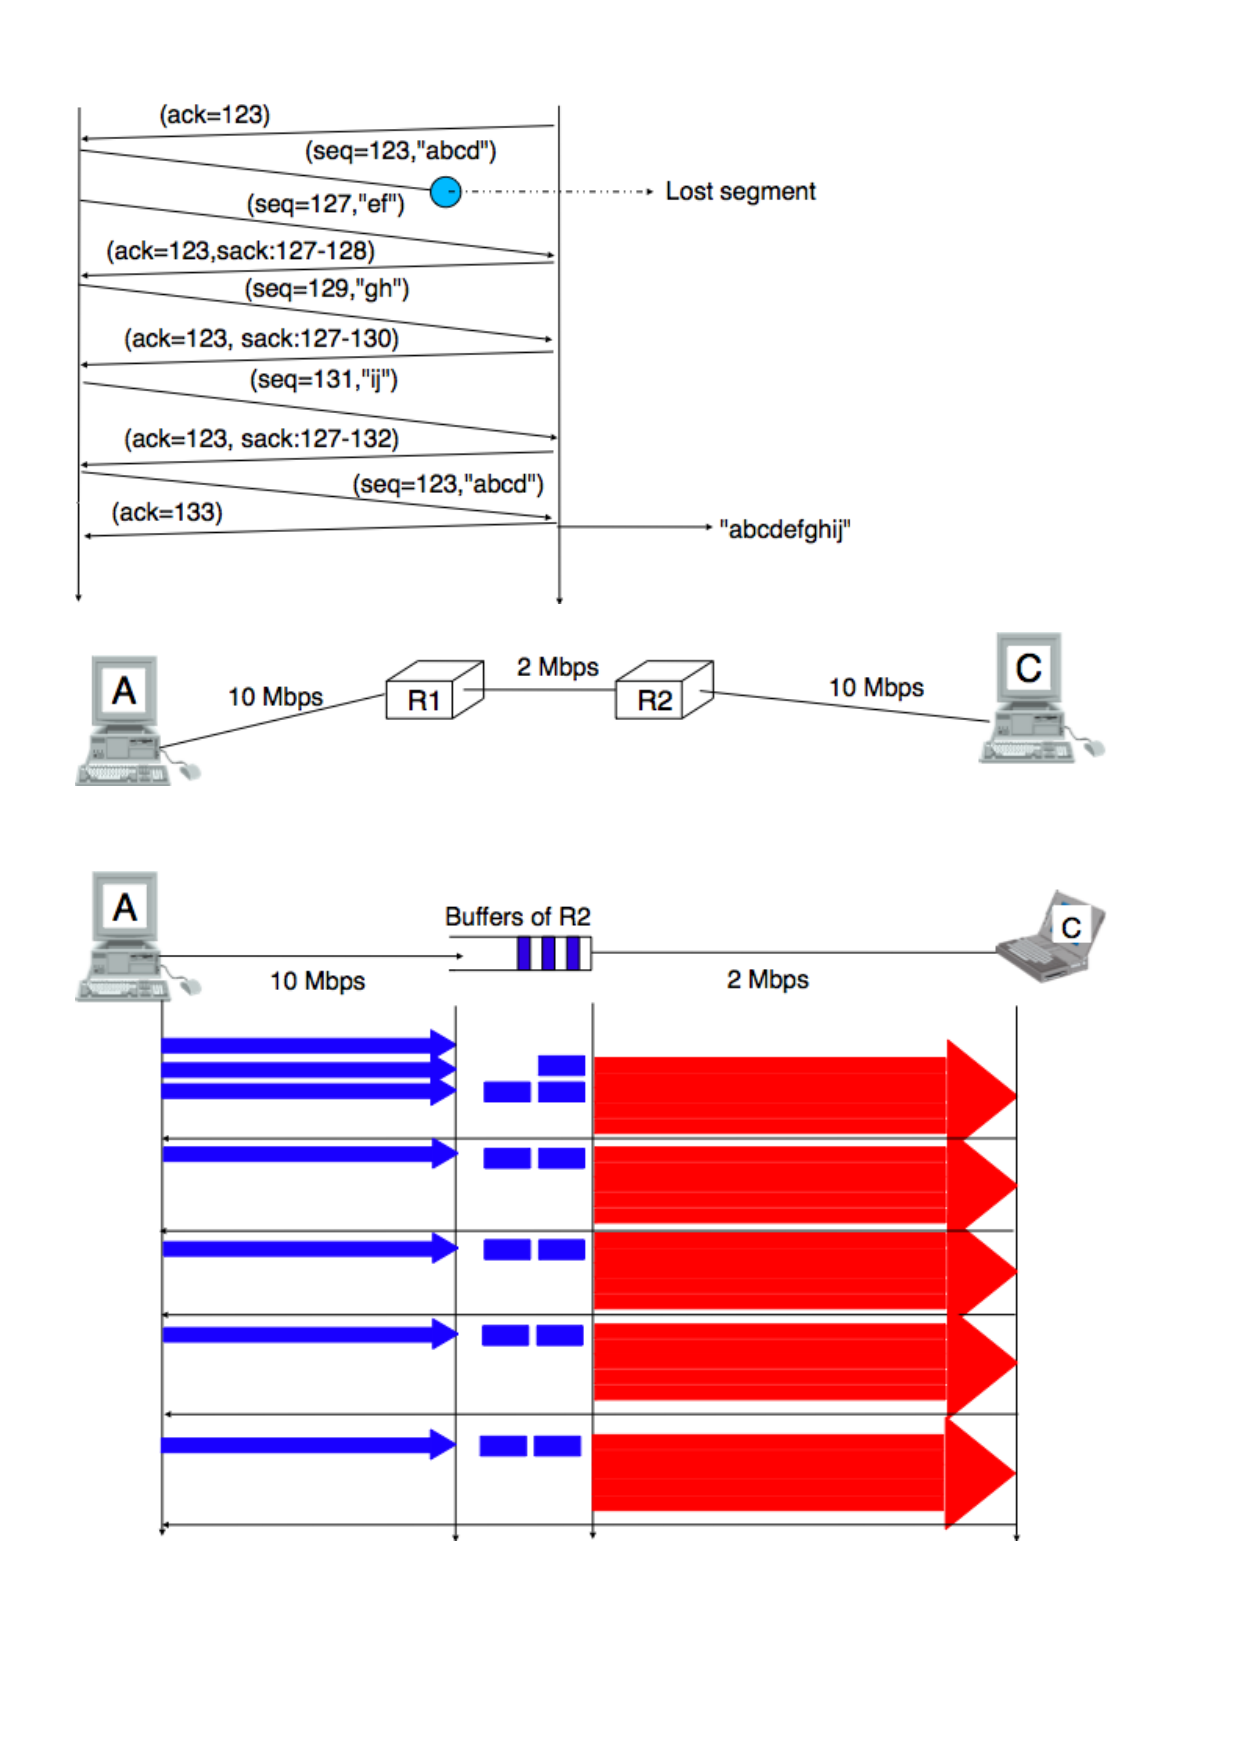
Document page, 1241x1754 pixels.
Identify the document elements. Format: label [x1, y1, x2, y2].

picture [75, 103, 851, 604]
picture [75, 871, 1107, 1541]
picture [75, 632, 1107, 786]
